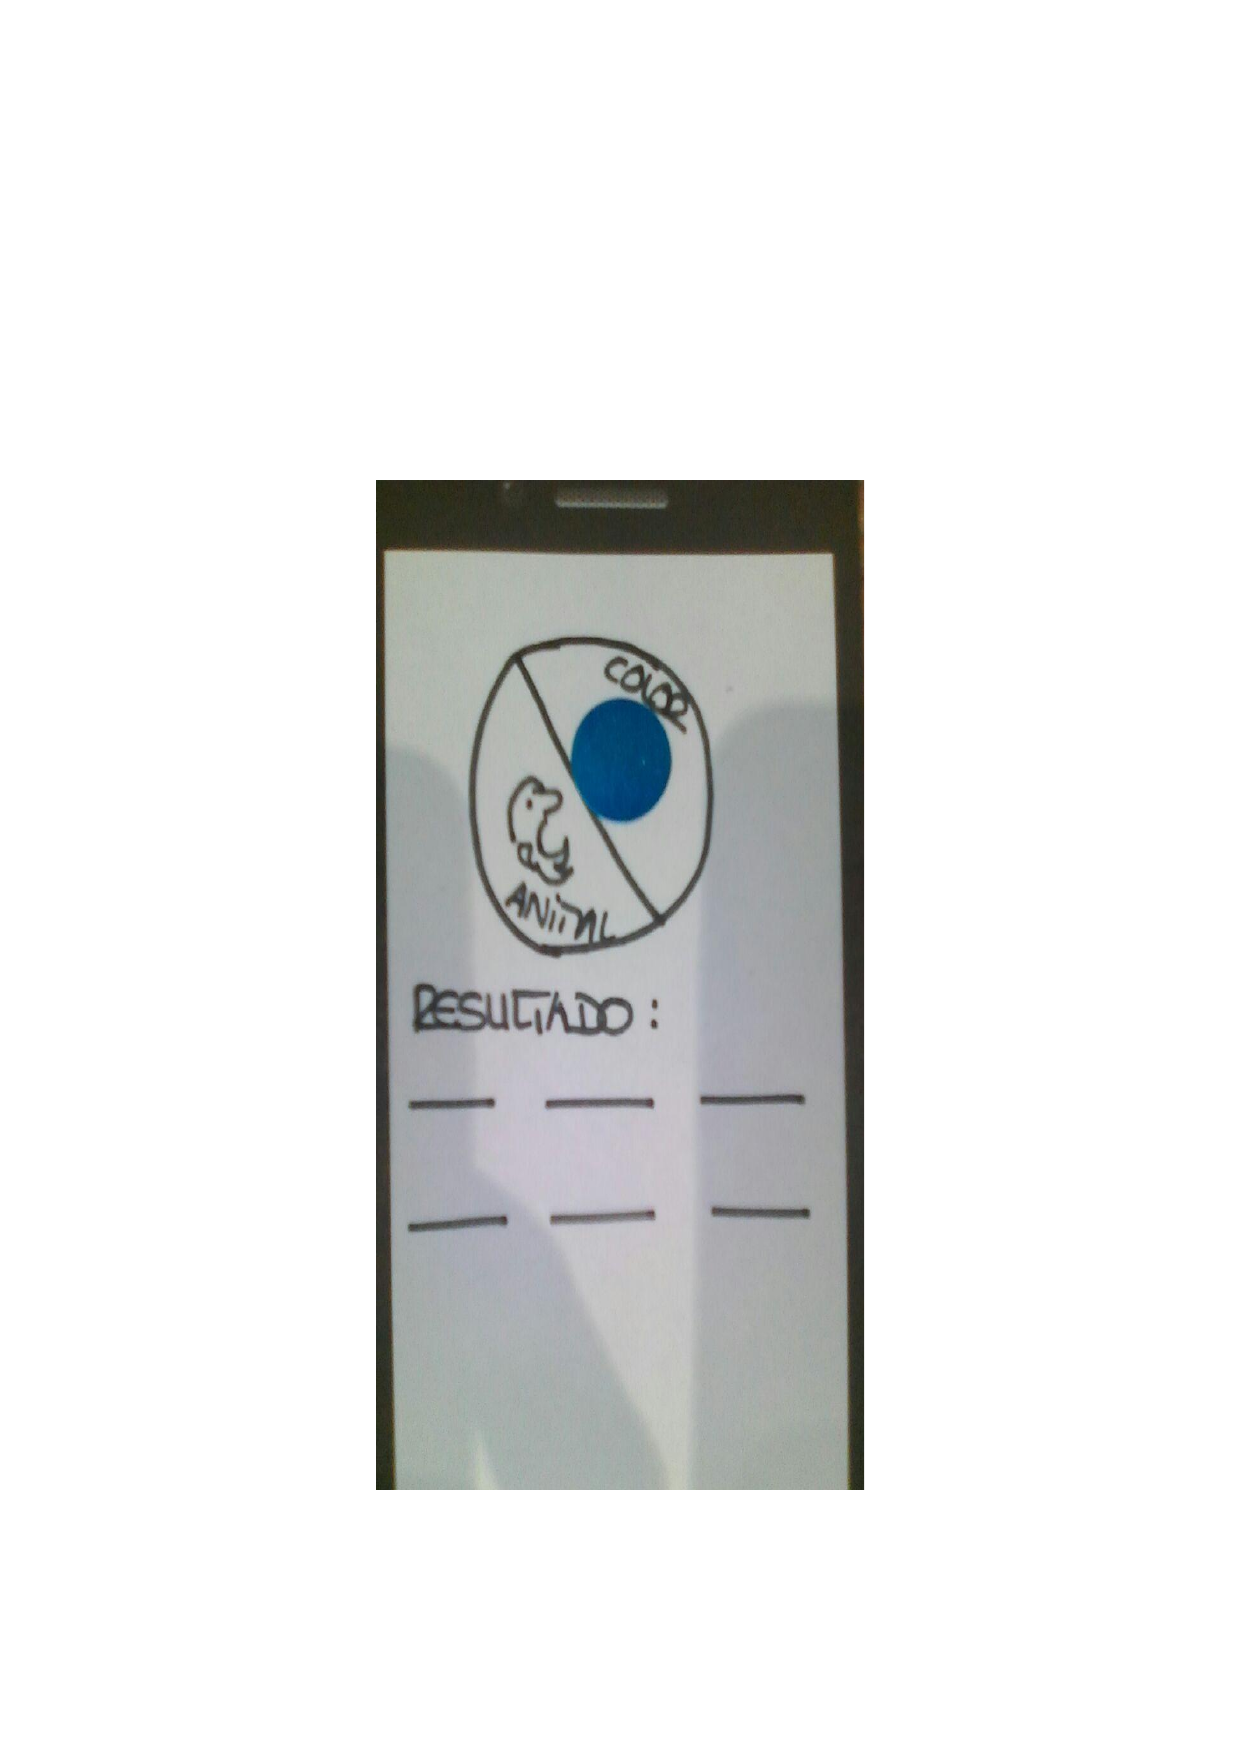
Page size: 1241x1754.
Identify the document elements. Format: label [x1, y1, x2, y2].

picture [376, 480, 865, 1490]
